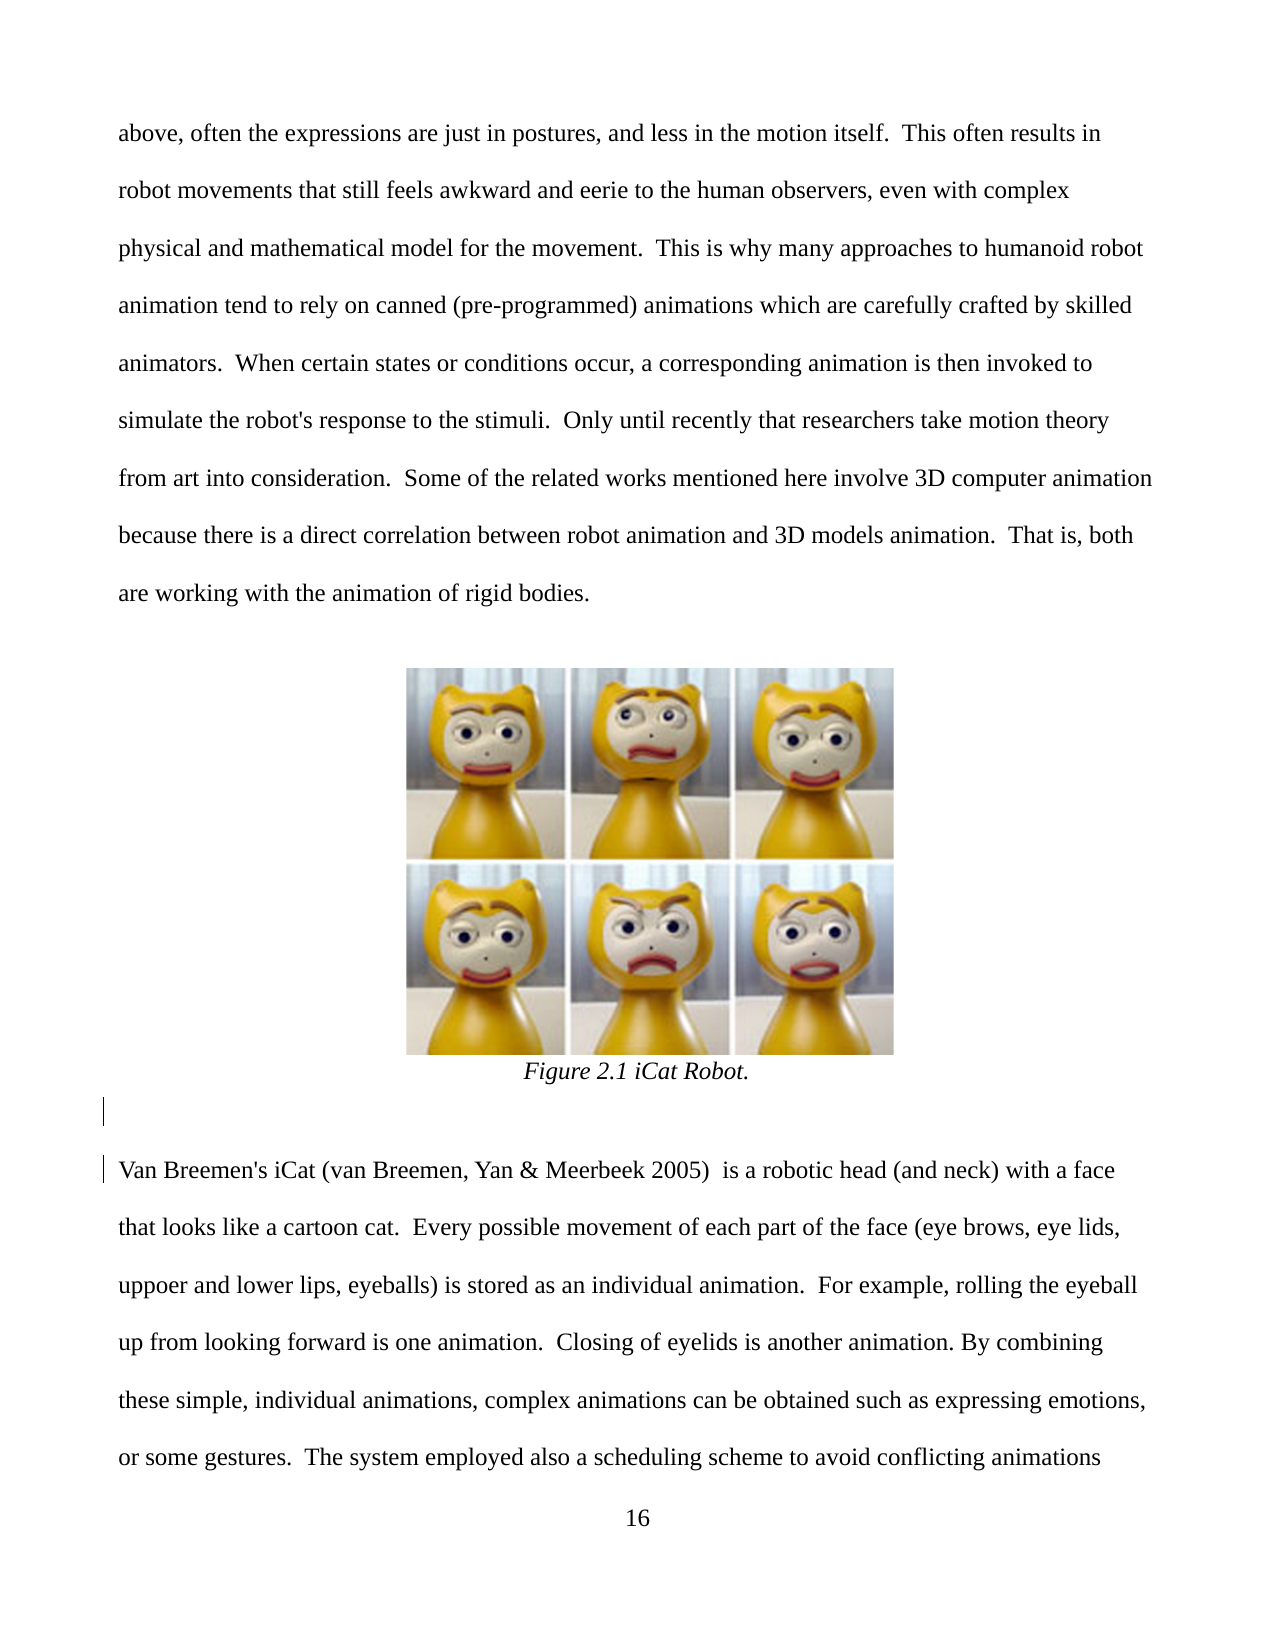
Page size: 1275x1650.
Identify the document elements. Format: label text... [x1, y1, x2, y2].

text Figure 2.1 iCat Robot. [118, 706, 1157, 1085]
picture [406, 668, 894, 1055]
text Van Breemen's iCat (van Breemen, Yan & Meerbeek 2005) is a robotic head (and neck) with a face that looks like a cartoon cat. Every possible movement of each part of the face (eye brows, eye lids, uppoer and lower lips, eyeballs) is stored as an individual animation. For example, rolling the eyeball up from looking forward is one animation. Closing of eyelids is another animation. By combining these simple, individual animations, complex animations can be obtained such as expressing emotions, or some gestures. The system employed also a scheduling scheme to avoid conflicting animations (animations that are to be executed at the same time, and using the same facial parts), and filtering technique to enable smooth transitions between animations. [118, 1155, 1157, 1471]
text above, often the expressions are just in postures, and less in the motion itself. This often results in robot movements that still feels awkward and eerie to the human observers, even with complex physical and mathematical model for the movement. This is why many approaches to humanoid robot animation tend to rely on canned (pre-programmed) animations which are carefully crafted by skilled animators. When certain states or conditions occur, a corresponding animation is then invoked to simulate the robot's response to the stimuli. Only until recently that researchers take motion theory from art into consideration. Some of the related works mentioned here involve 3D computer animation because there is a direct correlation between robot animation and 3D models animation. That is, both are working with the animation of rigid bodies. [118, 118, 1157, 607]
